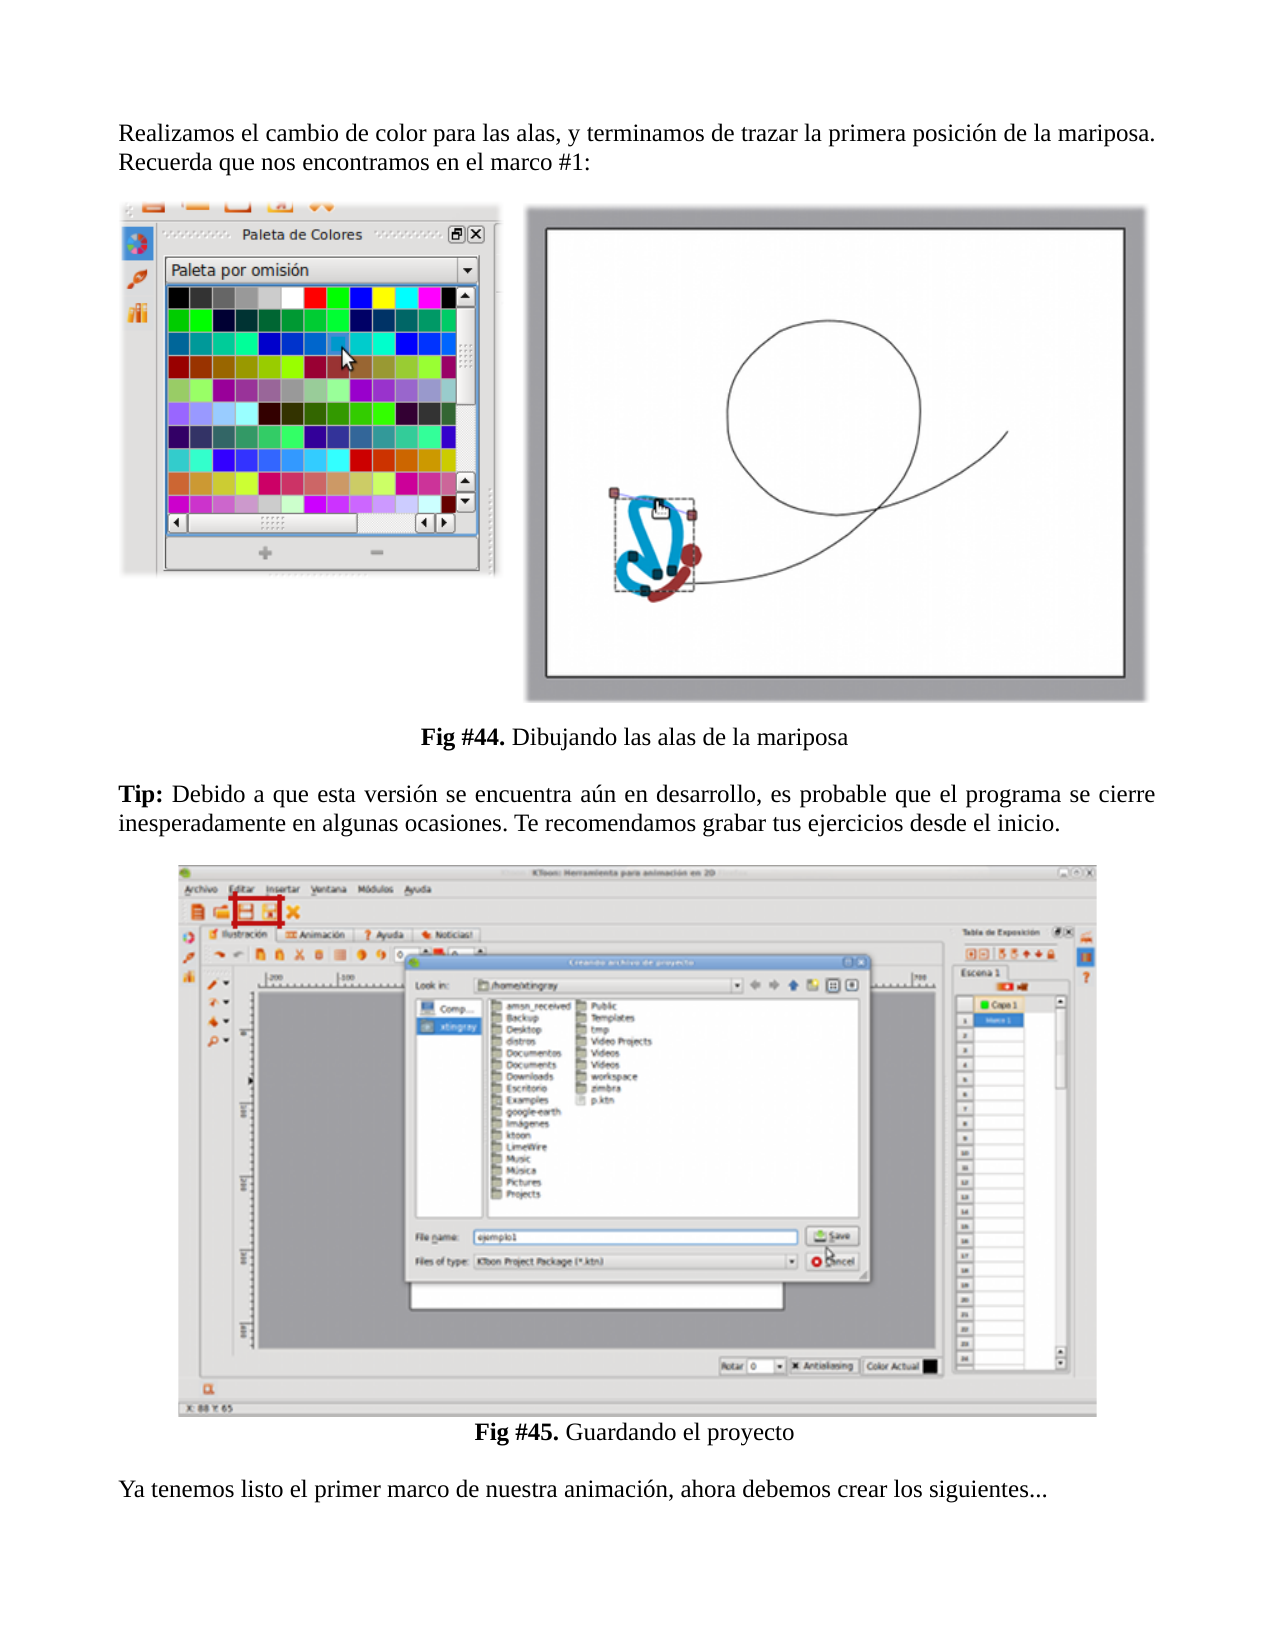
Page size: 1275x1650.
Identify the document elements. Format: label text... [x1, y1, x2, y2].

text Fig #45. Guardando el proyecto [118, 866, 1157, 1446]
picture [522, 203, 1150, 703]
picture [118, 201, 504, 579]
text Fig #44. Dibujando las alas de la mariposa [118, 722, 1157, 751]
picture [178, 865, 1097, 1417]
text Realizamos el cambio de color para las alas, y terminamos de trazar la primera posición de la mariposa. Recuerda que nos encontramos en el marco #1: [118, 118, 1157, 176]
text Ya tenemos listo el primer marco de nuestra animación, ahora debemos crear los siguientes... [118, 1474, 1157, 1503]
text Tip: Debido a que esta versión se encuentra aún en desarrollo, es probable que el programa se cierre inesperadamente en algunas ocasiones. Te recomendamos grabar tus ejercicios desde el inicio. [118, 779, 1157, 837]
